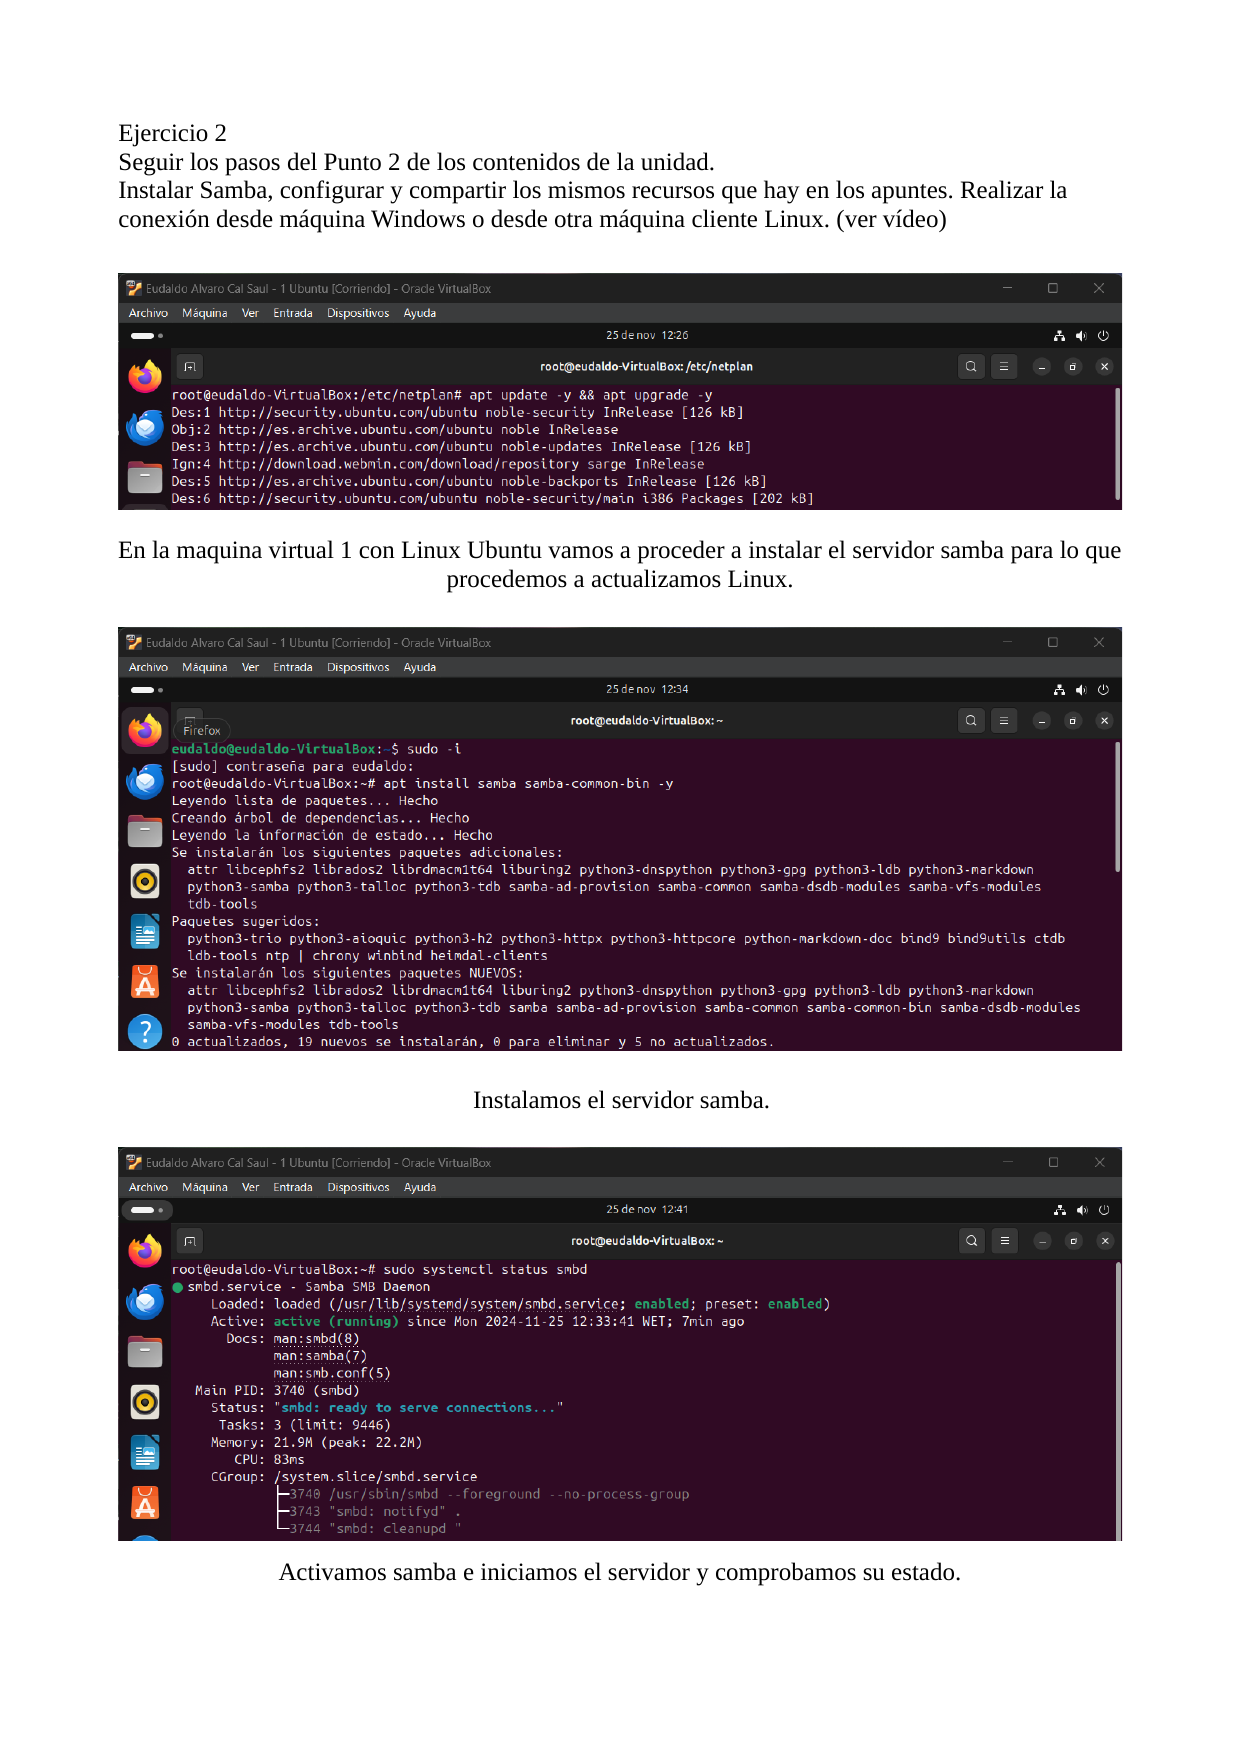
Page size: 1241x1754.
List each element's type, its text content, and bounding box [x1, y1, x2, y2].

picture [118, 1147, 1123, 1541]
text Seguir los pasos del Punto 2 de los contenidos de la unidad. [118, 147, 1122, 176]
text Ejercicio 2 [118, 118, 1122, 147]
picture [118, 627, 1123, 1051]
text Instalar Samba, configurar y compartir los mismos recursos que hay en los apuntes. Realizar la conexión desde máquina Windows o desde otra máquina cliente Linux. (ver vídeo) [118, 176, 1122, 233]
